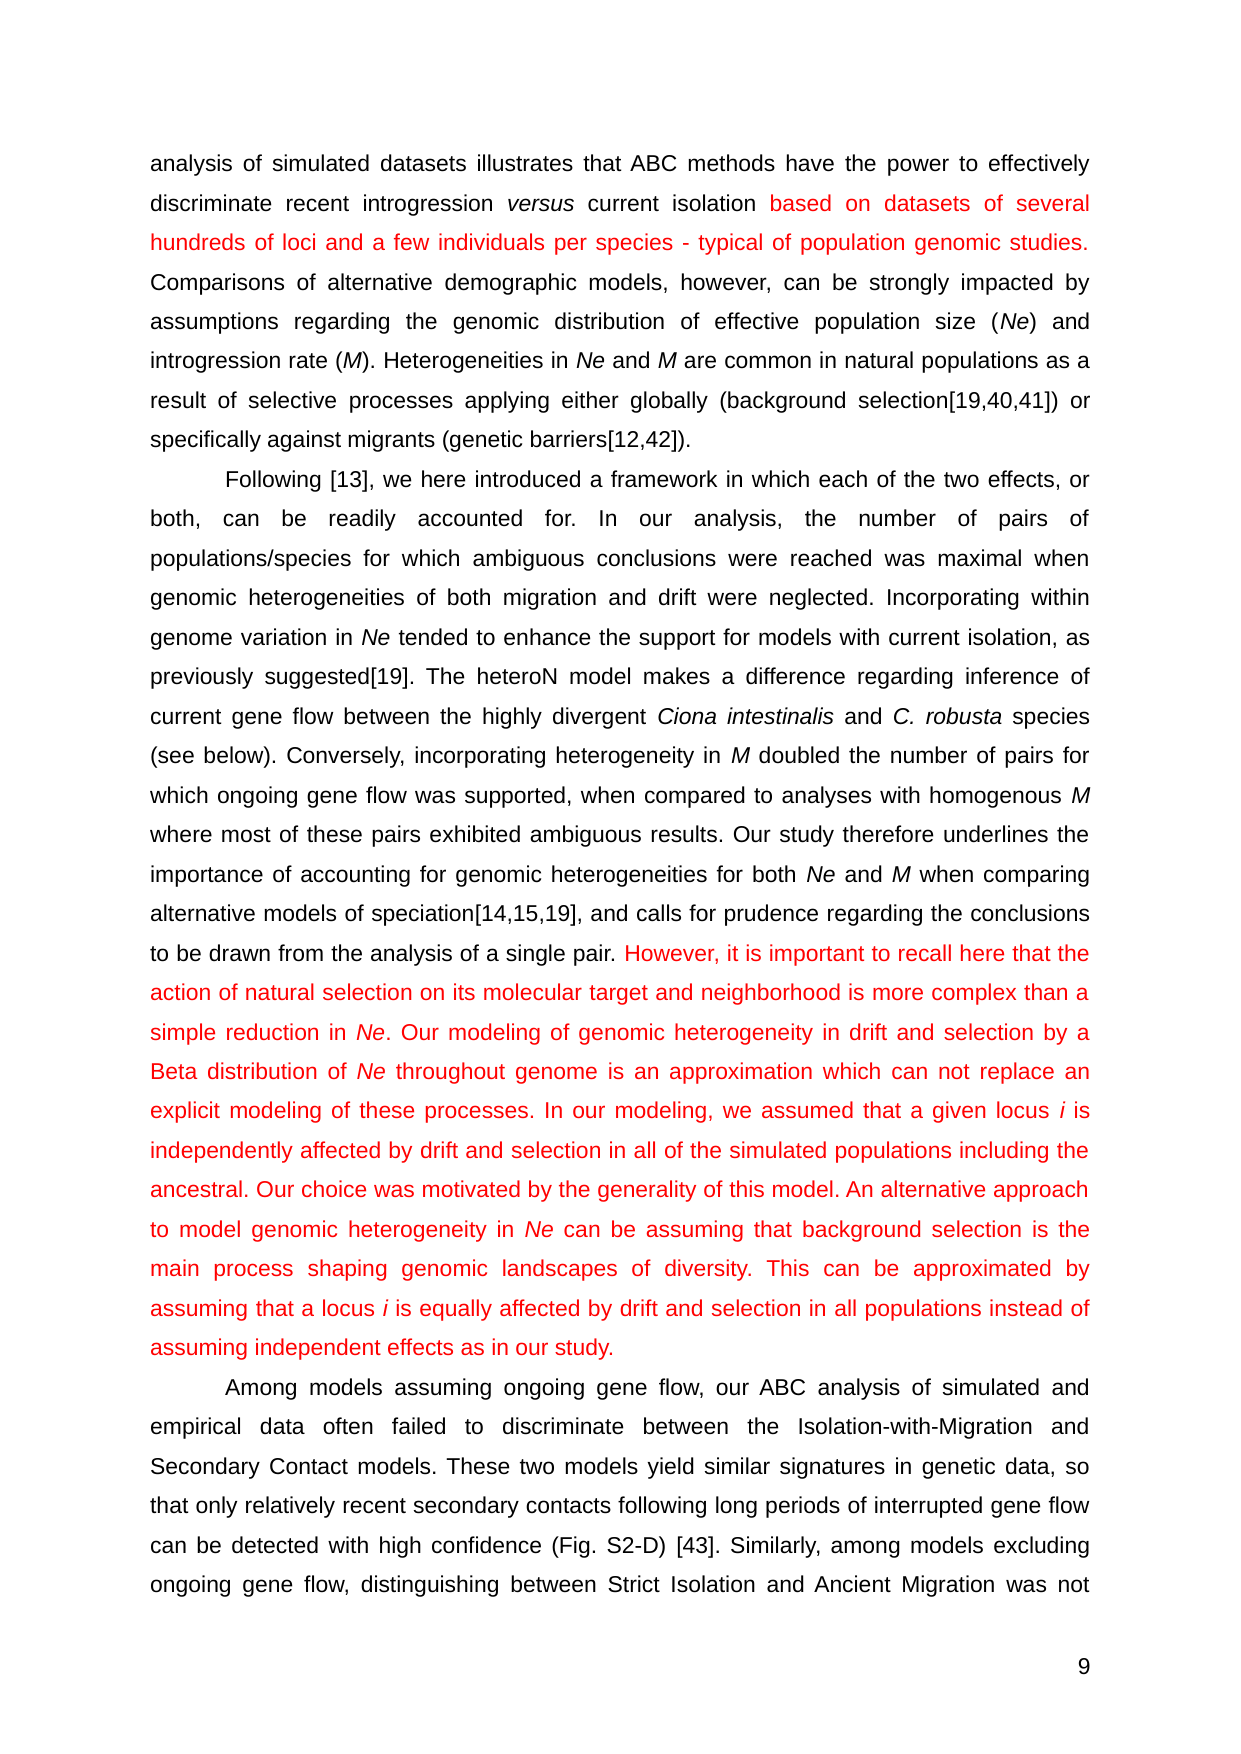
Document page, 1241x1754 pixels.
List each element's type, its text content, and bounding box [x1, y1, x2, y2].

text Among models assuming ongoing gene flow, our ABC analysis of simulated and empirical data often failed to discriminate between the Isolation-with-Migration and Secondary Contact models. These two models yield similar signatures in genetic data, so that only relatively recent secondary contacts following long periods of interrupted gene flow can be detected with high confidence (Fig. S2-D) [43]. Similarly, among models excluding ongoing gene flow, distinguishing between Strict Isolation and Ancient Migration was not [150, 1374, 1090, 1598]
text analysis of simulated datasets illustrates that ABC methods have the power to effectively discriminate recent introgression versus current isolation based on datasets of several hundreds of loci and a few individuals per species - typical of population genomic studies. Comparisons of alternative demographic models, however, can be strongly impacted by assumptions regarding the genomic distribution of effective population size (Ne) and introgression rate (M). Heterogeneities in Ne and M are common in natural populations as a result of selective processes applying either globally (background selection[19,40,41]) or specifically against migrants (genetic barriers[12,42]). [150, 150, 1090, 453]
text Following [13], we here introduced a framework in which each of the two effects, or both, can be readily accounted for. In our analysis, the number of pairs of populations/species for which ambiguous conclusions were reached was maximal when genomic heterogeneities of both migration and drift were neglected. Incorporating within genome variation in Ne tended to enhance the support for models with current isolation, as previously suggested[19]. The heteroN model makes a difference regarding inference of current gene flow between the highly divergent Ciona intestinalis and C. robusta species (see below). Conversely, incorporating heterogeneity in M doubled the number of pairs for which ongoing gene flow was supported, when compared to analyses with homogenous M where most of these pairs exhibited ambiguous results. Our study therefore underlines the importance of accounting for genomic heterogeneities for both Ne and M when comparing alternative models of speciation[14,15,19], and calls for prudence regarding the conclusions to be drawn from the analysis of a single pair. However, it is important to recall here that the action of natural selection on its molecular target and neighborhood is more complex than a simple reduction in Ne. Our modeling of genomic heterogeneity in drift and selection by a Beta distribution of Ne throughout genome is an approximation which can not replace an explicit modeling of these processes. In our modeling, we assumed that a given locus i is independently affected by drift and selection in all of the simulated populations including the ancestral. Our choice was motivated by the generality of this model. An alternative approach to model genomic heterogeneity in Ne can be assuming that background selection is the main process shaping genomic landscapes of diversity. This can be approximated by assuming that a locus i is equally affected by drift and selection in all populations instead of assuming independent effects as in our study. [150, 466, 1090, 1361]
